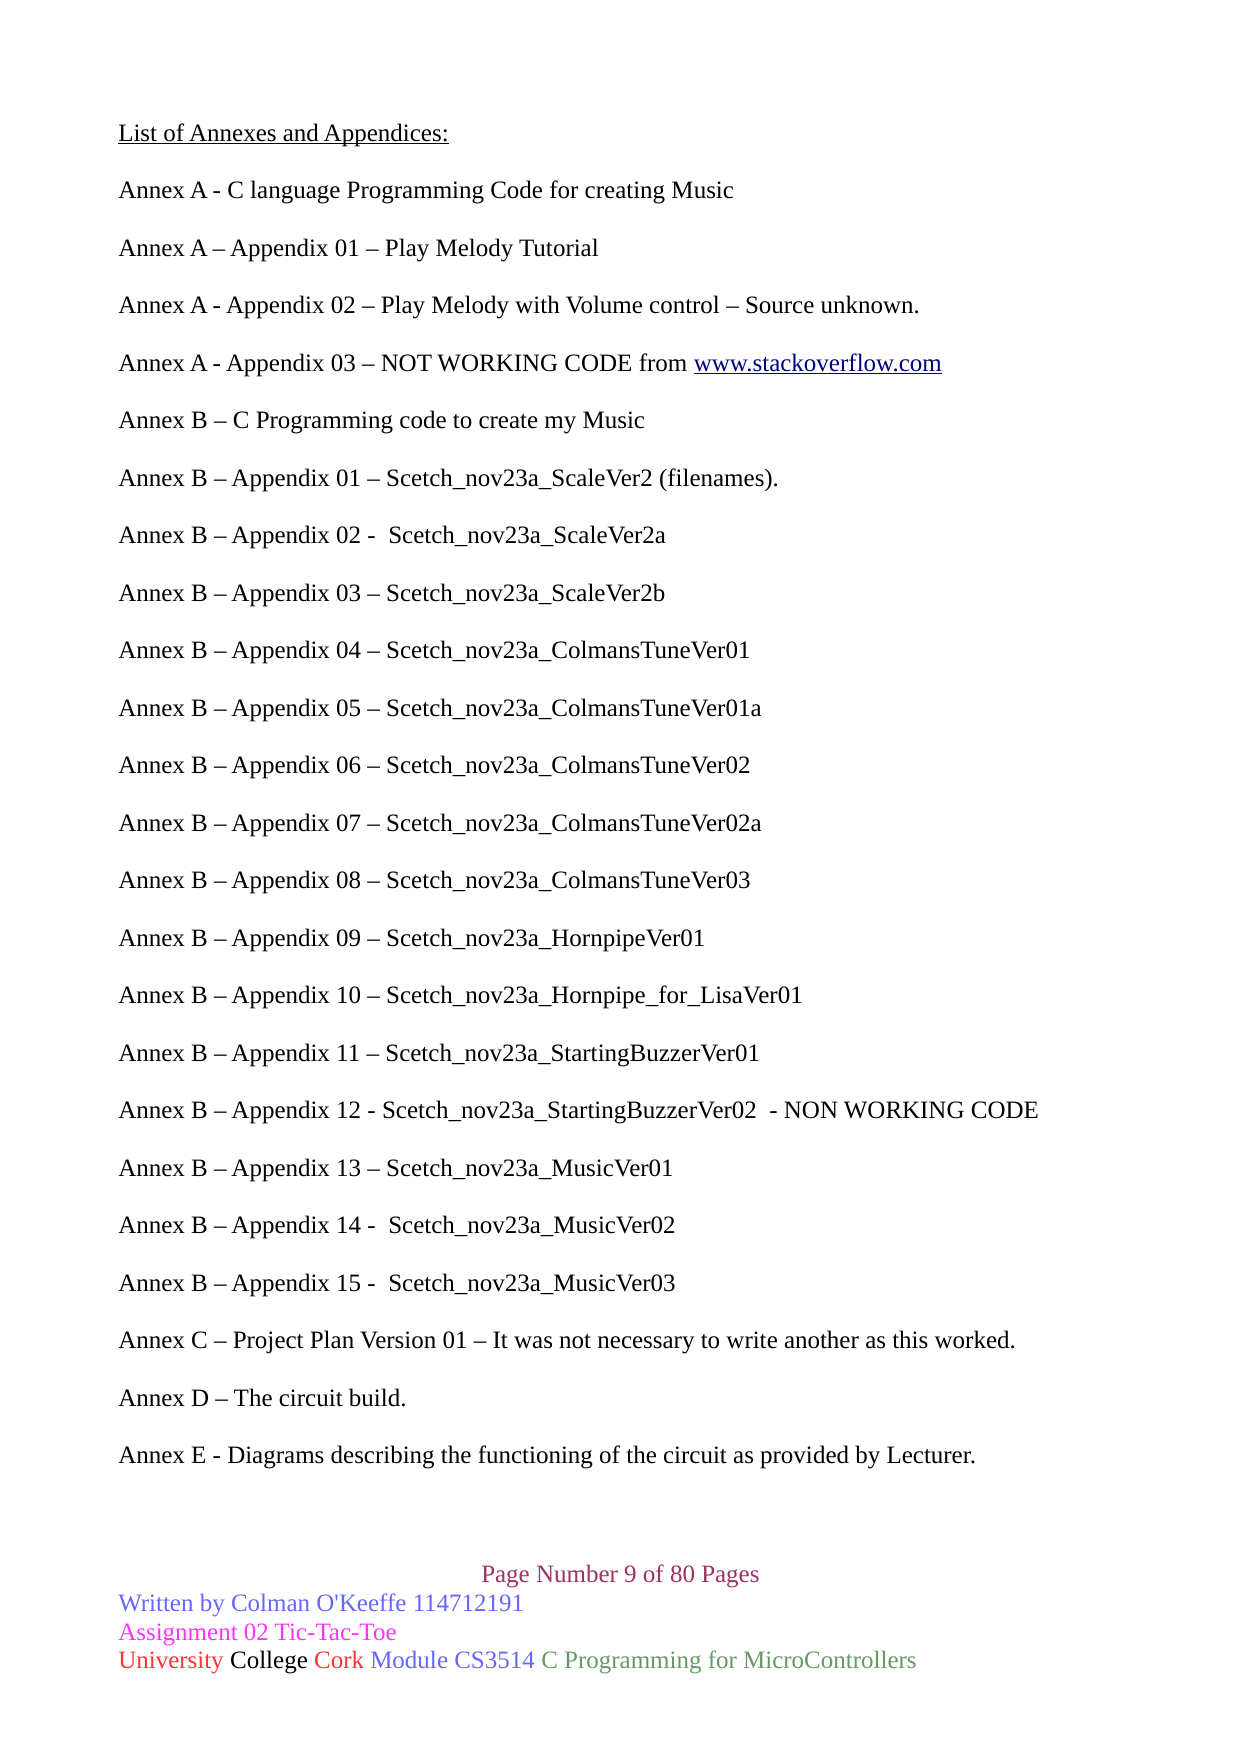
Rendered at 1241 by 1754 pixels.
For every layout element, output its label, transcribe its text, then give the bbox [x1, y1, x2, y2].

text Annex B – Appendix 05 – Scetch_nov23a_ColmansTuneVer01a [118, 693, 1122, 722]
text Annex B – Appendix 01 – Scetch_nov23a_ScaleVer2 (filenames). [118, 463, 1122, 492]
text Annex A - Appendix 02 – Play Melody with Volume control – Source unknown. [118, 291, 1122, 319]
text Annex B – Appendix 08 – Scetch_nov23a_ColmansTuneVer03 [118, 866, 1122, 894]
text Annex A – Appendix 01 – Play Melody Tutorial [118, 233, 1122, 262]
text Annex B – Appendix 02 - Scetch_nov23a_ScaleVer2a [118, 521, 1122, 549]
text Annex B – Appendix 03 – Scetch_nov23a_ScaleVer2b [118, 578, 1122, 607]
text Annex B – C Programming code to create my Music [118, 406, 1122, 434]
text Annex A - Appendix 03 – NOT WORKING CODE from www.stackoverflow.com [118, 348, 1122, 377]
text Annex D – The circuit build. [118, 1383, 1122, 1412]
text Annex B – Appendix 15 - Scetch_nov23a_MusicVer03 [118, 1268, 1122, 1297]
text Annex A - C language Programming Code for creating Music [118, 176, 1122, 204]
text Annex B – Appendix 11 – Scetch_nov23a_StartingBuzzerVer01 [118, 1038, 1122, 1067]
text List of Annexes and Appendices: [118, 118, 1122, 147]
text Annex B – Appendix 09 – Scetch_nov23a_HornpipeVer01 [118, 923, 1122, 952]
text Annex B – Appendix 07 – Scetch_nov23a_ColmansTuneVer02a [118, 808, 1122, 837]
text Annex B – Appendix 04 – Scetch_nov23a_ColmansTuneVer01 [118, 636, 1122, 664]
text Annex B – Appendix 10 – Scetch_nov23a_Hornpipe_for_LisaVer01 [118, 981, 1122, 1009]
text Annex B – Appendix 12 - Scetch_nov23a_StartingBuzzerVer02 - NON WORKING CODE [118, 1096, 1122, 1124]
text Annex B – Appendix 14 - Scetch_nov23a_MusicVer02 [118, 1211, 1122, 1239]
text Annex E - Diagrams describing the functioning of the circuit as provided by Lecturer. [118, 1441, 1122, 1469]
text Annex B – Appendix 06 – Scetch_nov23a_ColmansTuneVer02 [118, 751, 1122, 779]
text Annex B – Appendix 13 – Scetch_nov23a_MusicVer01 [118, 1153, 1122, 1182]
text Annex C – Project Plan Version 01 – It was not necessary to write another as this worked. [118, 1326, 1122, 1354]
